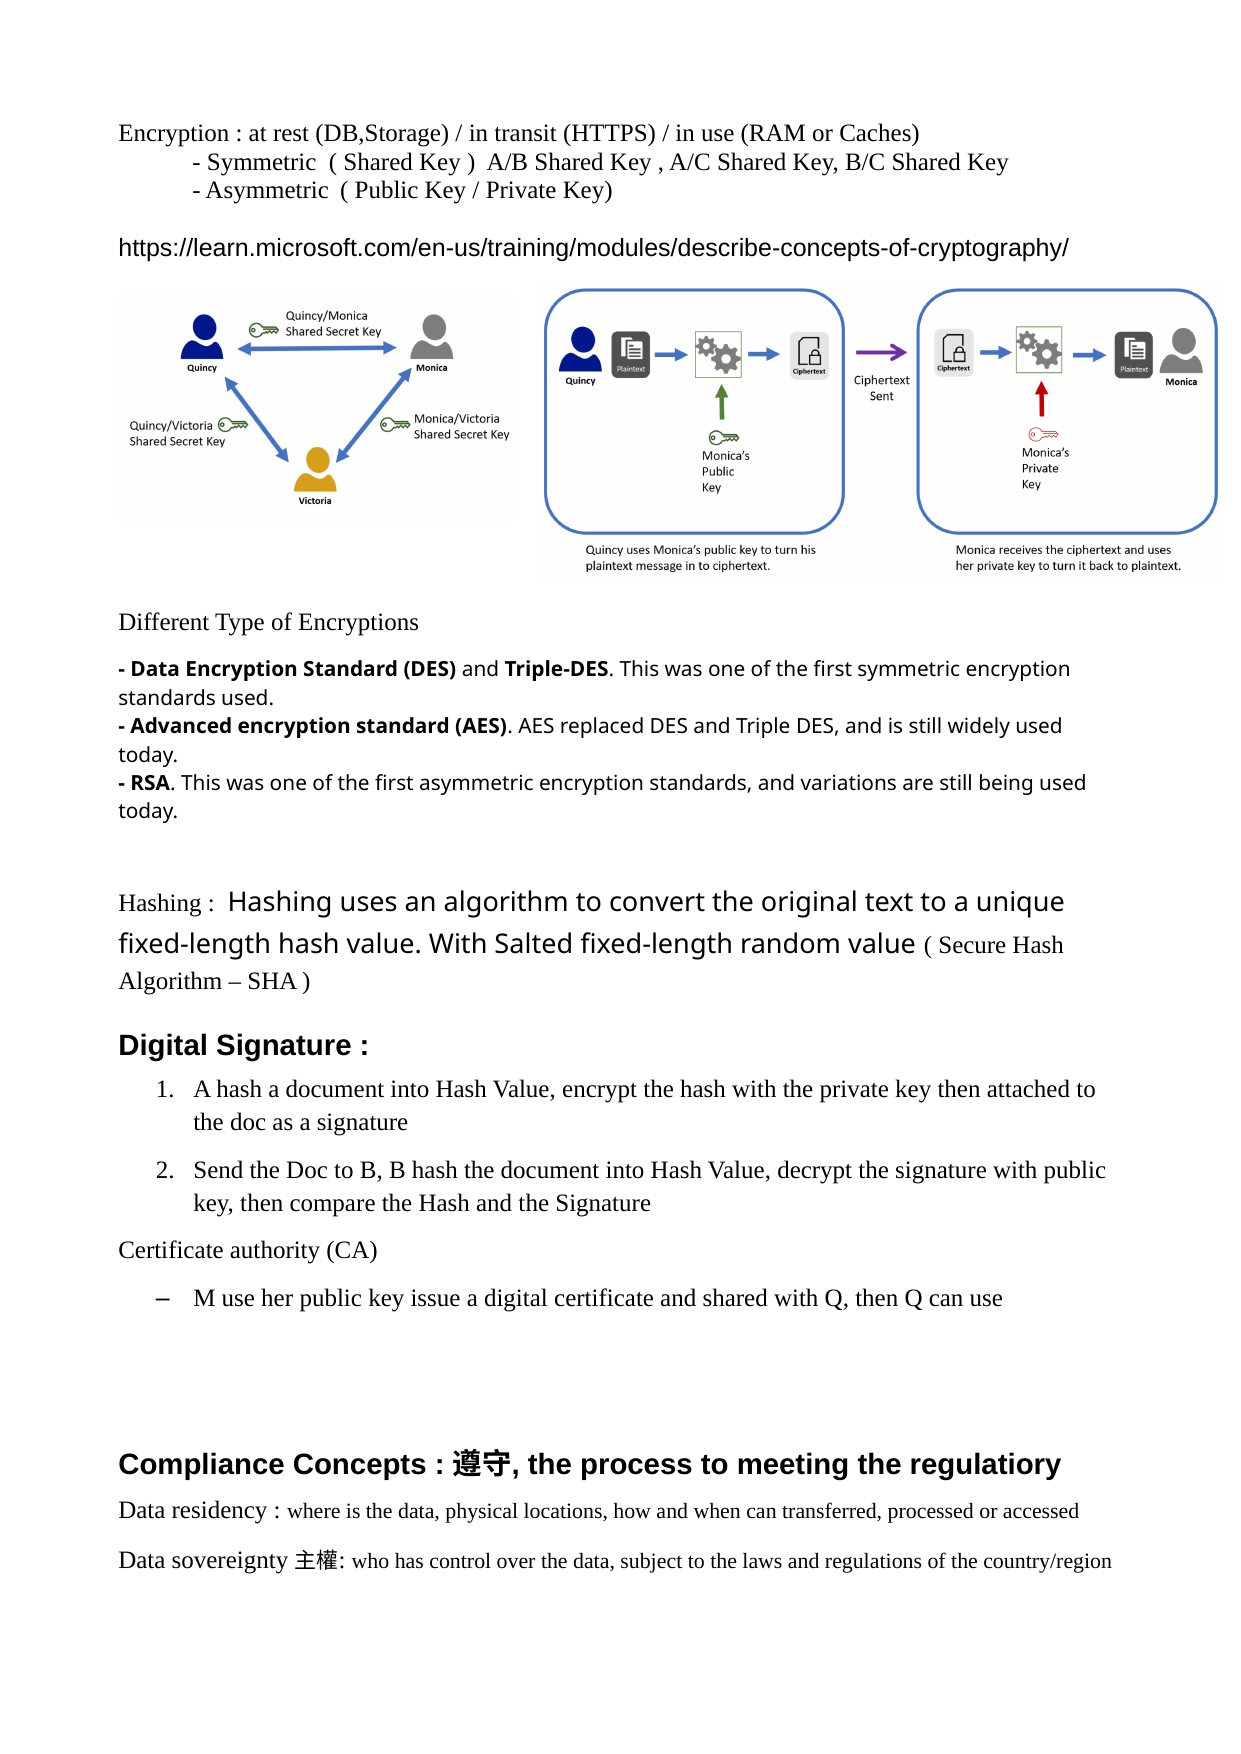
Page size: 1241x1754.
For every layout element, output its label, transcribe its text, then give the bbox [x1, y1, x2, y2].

list - RSA. This was one of the first asymmetric encryption standards, and variations are still being used today. [118, 768, 1122, 825]
text Certificate authority (CA) [118, 1236, 1122, 1264]
list - Data Encryption Standard (DES) and Triple-DES. This was one of the first symmetric encryption standards used. [118, 654, 1122, 711]
text Data residency : where is the data, physical locations, how and when can transferred, processed or accessed [118, 1496, 1122, 1524]
text Data sovereignty 主權: who has control over the data, subject to the laws and regulations of the country/region [118, 1543, 1122, 1575]
picture [117, 290, 518, 522]
text Different Type of Encryptions [118, 607, 1122, 636]
text https://learn.microsoft.com/en-us/training/modules/describe-concepts-of-cryptography/ [118, 233, 1122, 262]
text Hashing : Hashing uses an algorithm to convert the original text to a unique fixed-length hash value. With Salted fixed-length random value ( Secure Hash Algorithm – SHA ) [118, 882, 1122, 994]
text Encryption : at rest (DB,Storage) / in transit (HTTPS) / in use (RAM or Caches) [118, 118, 1122, 147]
list A hash a document into Hash Value, encrypt the hash with the private key then attached to the doc as a signature [156, 1074, 1122, 1136]
subtitle Digital Signature : [118, 1028, 1122, 1062]
list Send the Doc to B, B hash the document into Hash Value, decrypt the signature with public key, then compare the Hash and the Signature [156, 1155, 1122, 1217]
text - Symmetric ( Shared Key ) A/B Shared Key , A/C Shared Key, B/C Shared Key [118, 147, 1122, 176]
subtitle Compliance Concepts : 遵守, the process to meeting the regulatiory [118, 1441, 1122, 1483]
list M use her public key issue a digital certificate and shared with Q, then Q can use [156, 1283, 1122, 1312]
list - Advanced encryption standard (AES). AES replaced DES and Triple DES, and is still widely used today. [118, 711, 1122, 768]
text - Asymmetric ( Public Key / Private Key) [118, 176, 1122, 204]
picture [536, 284, 1223, 581]
